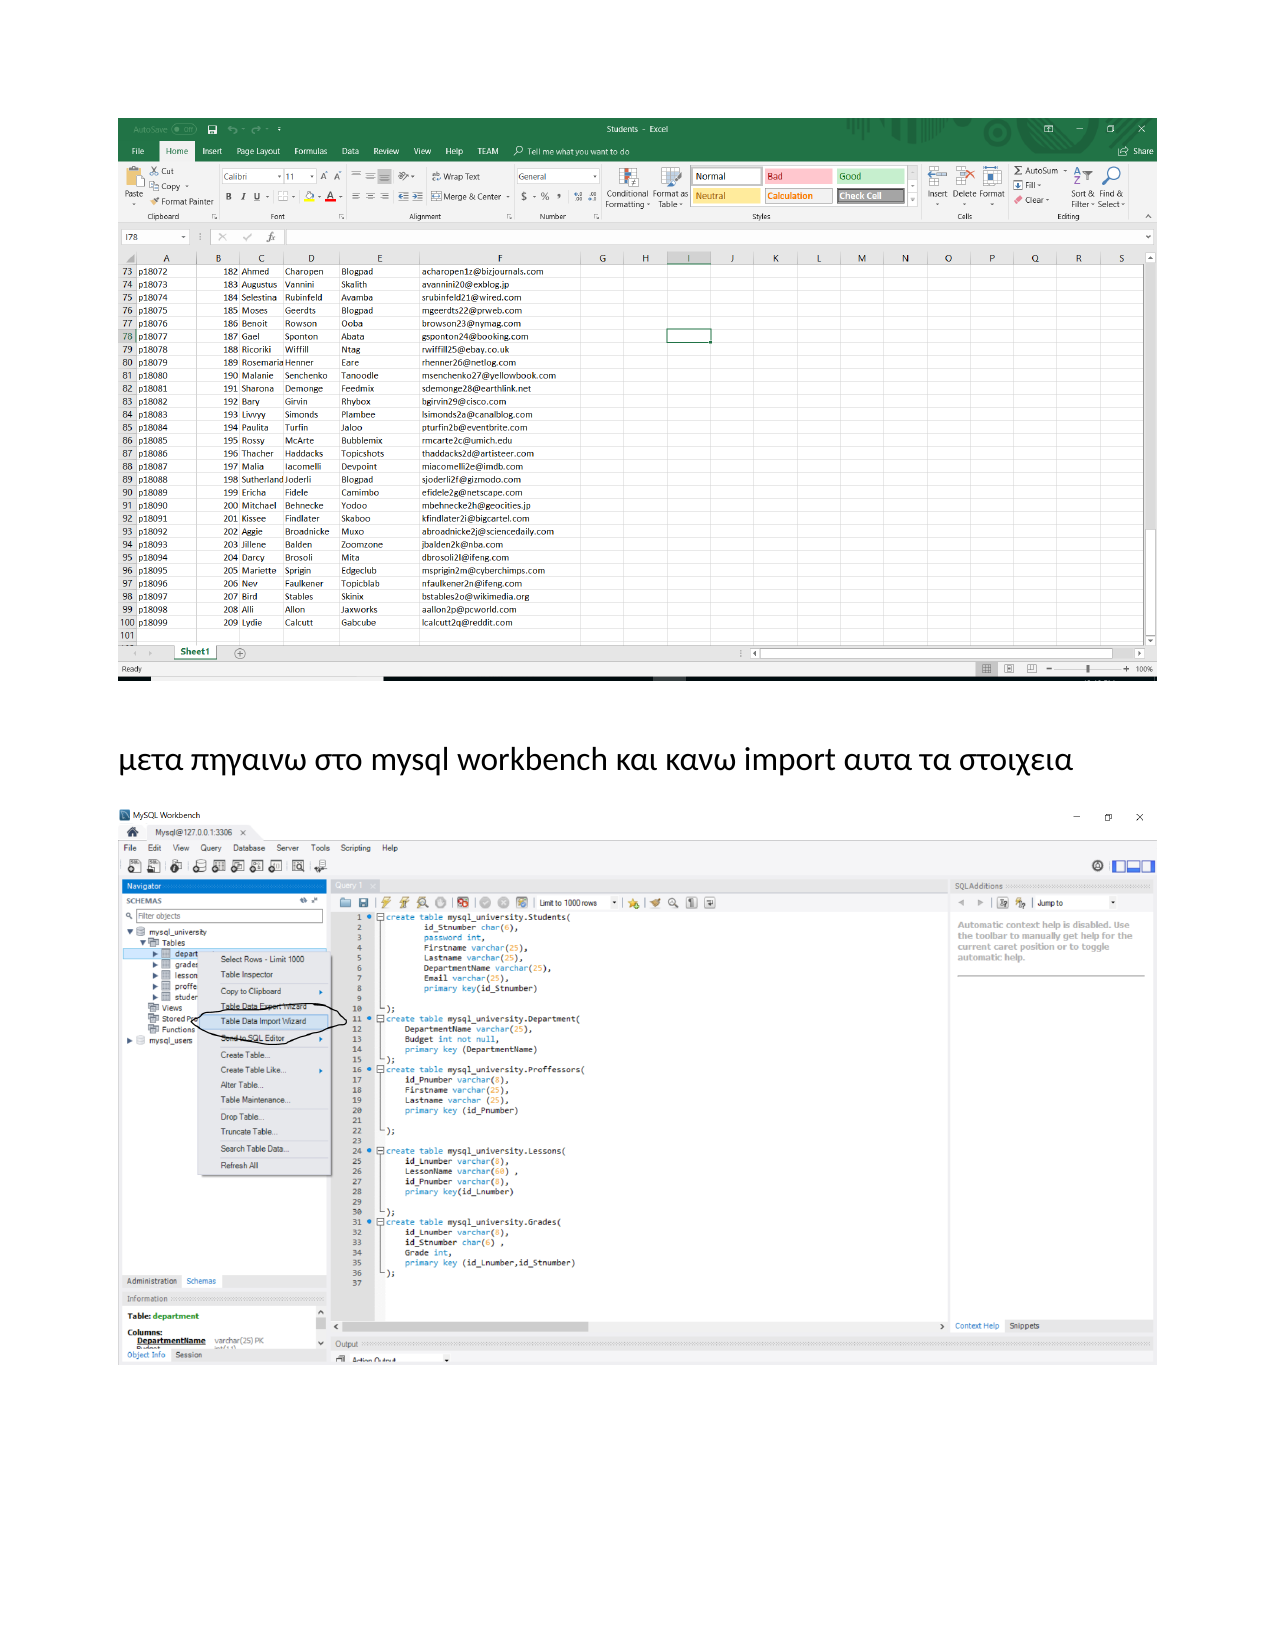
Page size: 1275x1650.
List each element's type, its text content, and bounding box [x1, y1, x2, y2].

text μετα πηγαινω στο mysql workbench και κανω import αυτα τα στοιχεια [118, 738, 1157, 778]
picture [118, 807, 1157, 1365]
picture [118, 118, 1157, 681]
